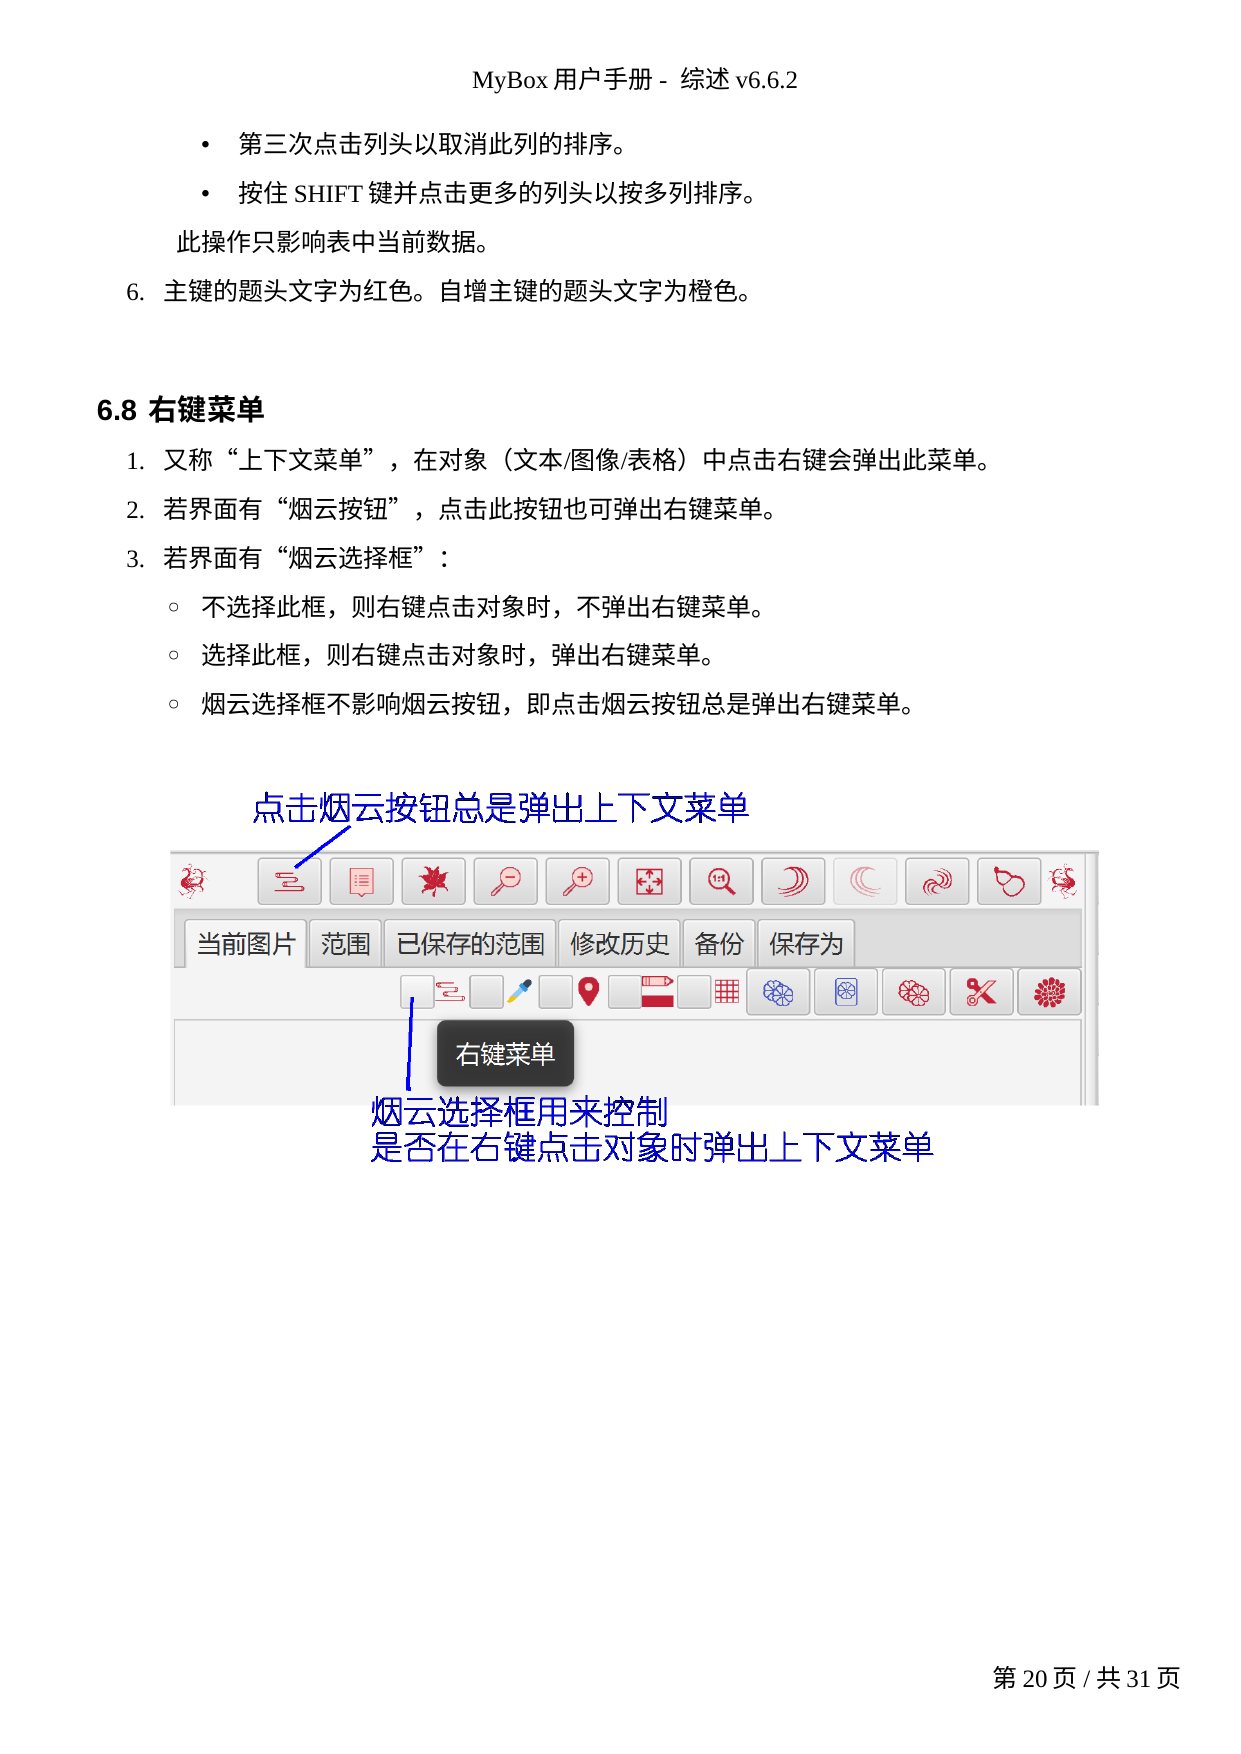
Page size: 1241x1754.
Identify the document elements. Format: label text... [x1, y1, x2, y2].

list 烟云选择框不影响烟云按钮，即点击烟云按钮总是弹出右键菜单。 [163, 684, 1181, 721]
picture [170, 774, 1100, 1172]
text 此操作只影响表中当前数据。 [88, 222, 1181, 258]
list 主键的题头文字为红色。自增主键的题头文字为橙色。 [126, 271, 1181, 307]
list 按住SHIFT键并点击更多的列头以按多列排序。 [201, 173, 1181, 210]
list 若界面有“烟云选择框”： [126, 538, 1181, 574]
list 第三次点击列头以取消此列的排序。 [201, 125, 1181, 161]
list 若界面有“烟云按钮”，点击此按钮也可弹出右键菜单。 [126, 489, 1181, 526]
list 不选择此框，则右键点击对象时，不弹出右键菜单。 [163, 587, 1181, 623]
subtitle 右键菜单 [88, 386, 1181, 428]
list 又称“上下文菜单”，在对象（文本/图像/表格）中点击右键会弹出此菜单。 [126, 441, 1181, 477]
list 选择此框，则右键点击对象时，弹出右键菜单。 [163, 636, 1181, 672]
